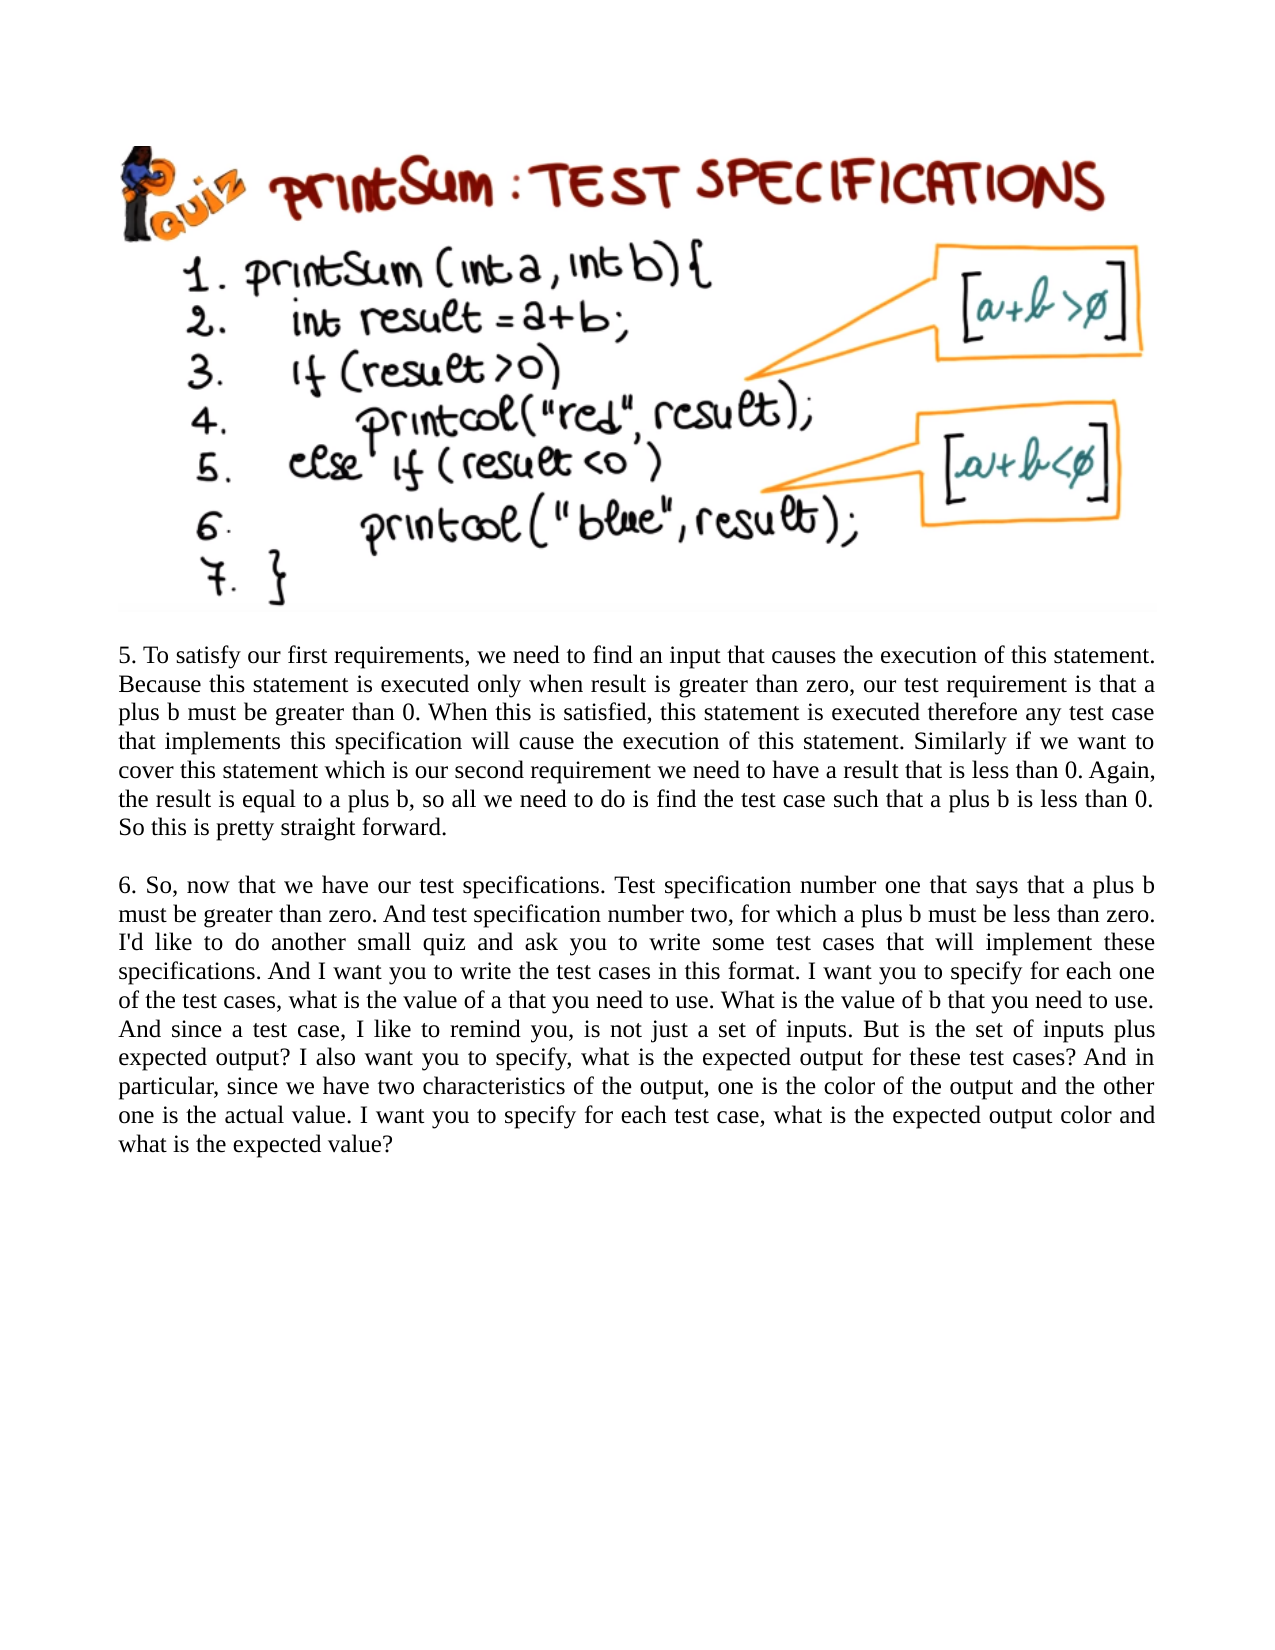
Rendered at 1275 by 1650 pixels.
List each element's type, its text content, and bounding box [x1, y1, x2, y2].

text 6. So, now that we have our test specifications. Test specification number one that says that a plus b must be greater than zero. And test specification number two, for which a plus b must be less than zero. I'd like to do another small quiz and ask you to write some test cases that will implement these specifications. And I want you to write the test cases in this format. I want you to specify for each one of the test cases, what is the value of a that you need to use. What is the value of b that you need to use. And since a test case, I like to remind you, is not just a set of inputs. But is the set of inputs plus expected output? I also want you to specify, what is the expected output for these test cases? And in particular, since we have two characteristics of the output, one is the color of the output and the other one is the actual value. I want you to specify for each test case, what is the expected output color and what is the expected value? [118, 870, 1157, 1157]
picture [118, 146, 1157, 612]
text 5. To satisfy our first requirements, we need to find an input that causes the execution of this statement. Because this statement is executed only when result is greater than zero, our test requirement is that a plus b must be greater than 0. When this is satisfied, this statement is executed therefore any test case that implements this specification will cause the execution of this statement. Similarly if we want to cover this statement which is our second requirement we need to have a result that is less than 0. Again, the result is equal to a plus b, so all we need to do is find the test case such that a plus b is less than 0. So this is pretty straight forward. [118, 640, 1157, 841]
